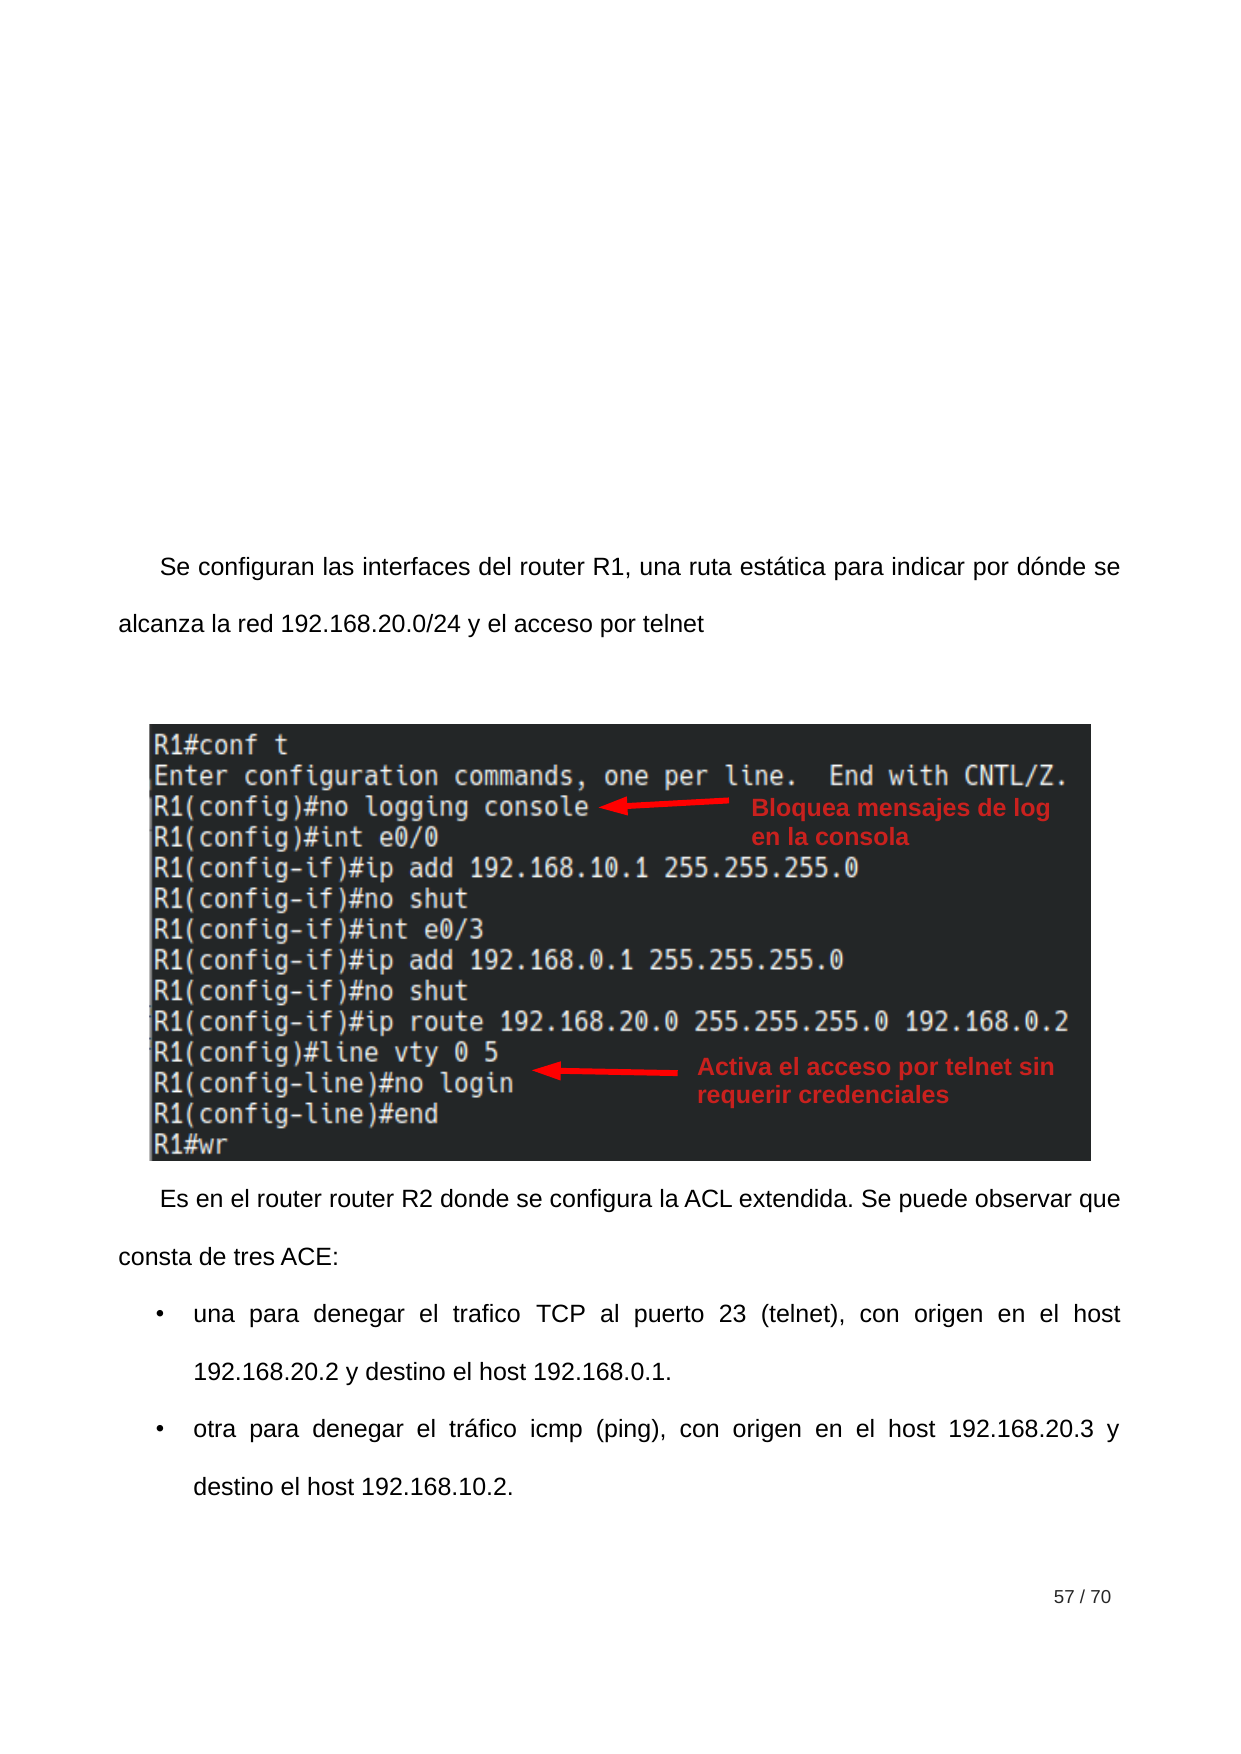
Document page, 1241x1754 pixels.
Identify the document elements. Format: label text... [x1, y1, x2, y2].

list otra para denegar el tráfico icmp (ping), con origen en el host 192.168.20.3 y destino el host 192.168.10.2. [156, 1414, 1122, 1501]
list una para denegar el trafico TCP al puerto 23 (telnet), con origen en el host 192.168.20.2 y destino el host 192.168.0.1. [156, 1299, 1122, 1386]
text Se configuran las interfaces del router R1, una ruta estática para indicar por dónde se alcanza la red 192.168.20.0/24 y el acceso por telnet [118, 552, 1122, 638]
picture [149, 724, 1091, 1161]
text Es en el router router R2 donde se configura la ACL extendida. Se puede observar que consta de tres ACE: [118, 1184, 1122, 1270]
